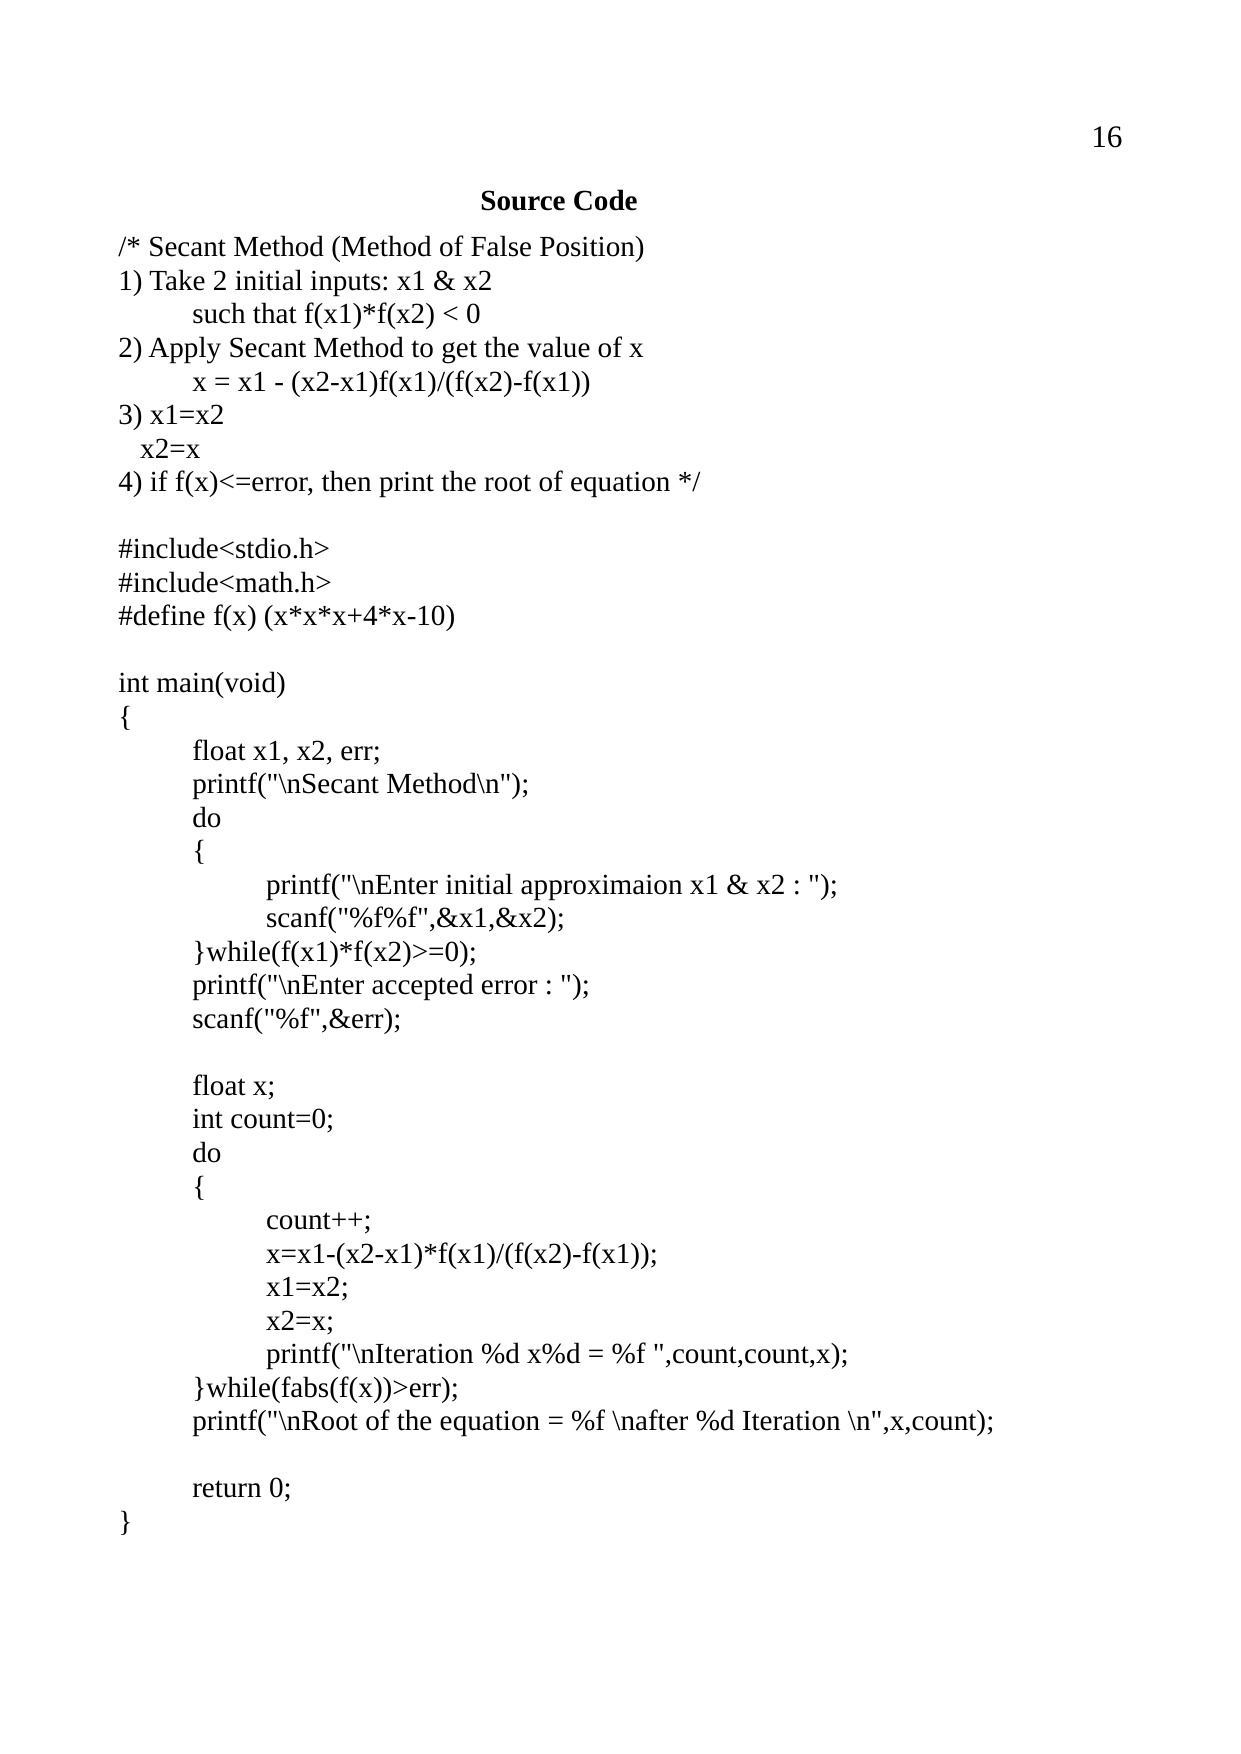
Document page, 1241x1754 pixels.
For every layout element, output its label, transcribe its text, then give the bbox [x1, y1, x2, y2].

text do [118, 1135, 1122, 1169]
text Source Code [118, 183, 978, 217]
text int count=0; [118, 1102, 1122, 1135]
text int main(void) [118, 666, 1122, 699]
text { [118, 833, 1122, 867]
text printf("\nIteration %d x%d = %f ",count,count,x); [118, 1336, 1122, 1370]
text 3) x1=x2 [118, 397, 1122, 431]
text /* Secant Method (Method of False Position) [118, 229, 1122, 263]
text x2=x [118, 431, 1122, 464]
text } [118, 1504, 1122, 1538]
text x1=x2; [118, 1269, 1122, 1303]
text 2) Apply Secant Method to get the value of x [118, 330, 1122, 364]
text do [118, 800, 1122, 833]
text }while(f(x1)*f(x2)>=0); [118, 934, 1122, 967]
text float x1, x2, err; [118, 733, 1122, 766]
text }while(fabs(f(x))>err); [118, 1370, 1122, 1403]
text #include<math.h> [118, 565, 1122, 598]
text #define f(x) (x*x*x+4*x-10) [118, 598, 1122, 632]
text x=x1-(x2-x1)*f(x1)/(f(x2)-f(x1)); [118, 1236, 1122, 1269]
text such that f(x1)*f(x2) < 0 [118, 297, 1122, 330]
text x2=x; [118, 1303, 1122, 1336]
text printf("\nEnter accepted error : "); [118, 967, 1122, 1001]
text #include<stdio.h> [118, 531, 1122, 565]
text 4) if f(x)<=error, then print the root of equation */ [118, 464, 1122, 498]
text return 0; [118, 1471, 1122, 1504]
text { [118, 699, 1122, 733]
text printf("\nRoot of the equation = %f \nafter %d Iteration \n",x,count); [118, 1403, 1122, 1437]
text printf("\nSecant Method\n"); [118, 766, 1122, 800]
text scanf("%f%f",&x1,&x2); [118, 900, 1122, 934]
text 1) Take 2 initial inputs: x1 & x2 [118, 263, 1122, 297]
text printf("\nEnter initial approximaion x1 & x2 : "); [118, 867, 1122, 900]
text { [118, 1169, 1122, 1202]
text float x; [118, 1068, 1122, 1102]
text scanf("%f",&err); [118, 1001, 1122, 1034]
text count++; [118, 1202, 1122, 1236]
text x = x1 - (x2-x1)f(x1)/(f(x2)-f(x1)) [118, 364, 1122, 397]
